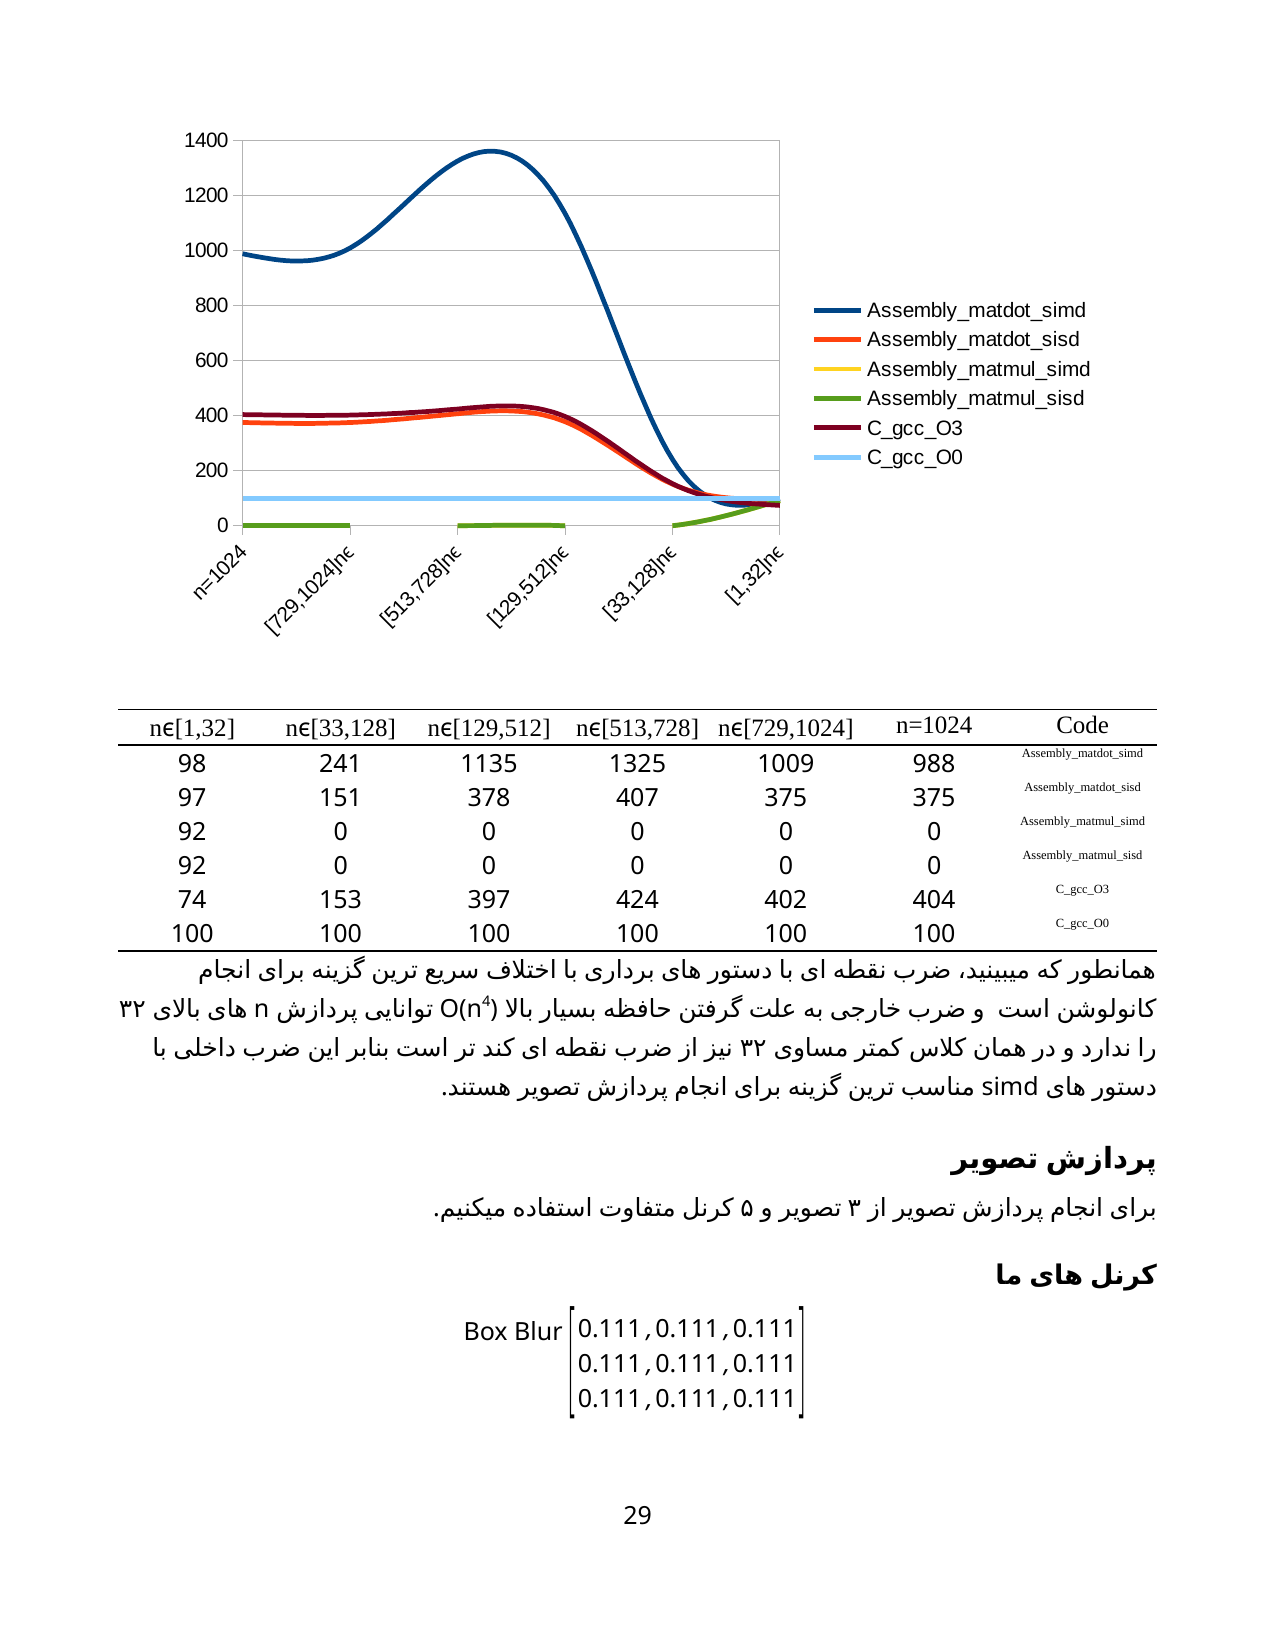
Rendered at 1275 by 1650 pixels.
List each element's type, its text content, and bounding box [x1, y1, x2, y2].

table_cell 241 [267, 746, 415, 780]
table_header n=1024 [860, 710, 1008, 744]
table_cell 375 [860, 780, 1008, 814]
table_header Code [1009, 710, 1157, 744]
subtitle کرنل های ما [118, 1256, 1157, 1293]
table_cell C_gcc_O0 [1009, 916, 1157, 950]
table_cell Assembly_matdot_simd [1009, 746, 1157, 780]
table_header [33,128]nϵ [267, 710, 415, 744]
table_cell 97 [118, 780, 267, 814]
table_cell 1009 [712, 746, 860, 780]
table_cell 100 [118, 916, 267, 950]
table_cell 151 [267, 780, 415, 814]
table_cell 0 [860, 814, 1008, 848]
table_cell 0 [415, 814, 563, 848]
table_cell 1325 [563, 746, 712, 780]
table_cell 98 [118, 746, 267, 780]
table_cell Assembly_matdot_sisd [1009, 780, 1157, 814]
table_cell 402 [712, 882, 860, 916]
text Box Blur [118, 1305, 1157, 1420]
table_cell 0 [860, 848, 1008, 882]
table_header [1,32]nϵ [118, 710, 267, 744]
table_cell 74 [118, 882, 267, 916]
table_header [129,512]nϵ [415, 710, 563, 744]
table_cell 0 [563, 814, 712, 848]
table_cell 153 [267, 882, 415, 916]
table_cell Assembly_matmul_simd [1009, 814, 1157, 848]
subtitle پردازش تصویر [118, 1137, 1157, 1177]
table_cell 0 [267, 848, 415, 882]
table_cell 397 [415, 882, 563, 916]
table_header [513,728]nϵ [563, 710, 712, 744]
table_cell 375 [712, 780, 860, 814]
table_cell 0 [415, 848, 563, 882]
table_cell 100 [267, 916, 415, 950]
table_cell 92 [118, 848, 267, 882]
table_cell 404 [860, 882, 1008, 916]
table_cell 0 [712, 848, 860, 882]
table_cell 0 [267, 814, 415, 848]
text برای انجام پردازش تصویر از ۳ تصویر و ۵ کرنل متفاوت استفاده میکنیم. [118, 1189, 1157, 1224]
table_cell 407 [563, 780, 712, 814]
table_cell 0 [712, 814, 860, 848]
table_cell Assembly_matmul_sisd [1009, 848, 1157, 882]
table_cell 100 [415, 916, 563, 950]
table_cell C_gcc_O3 [1009, 882, 1157, 916]
table_cell 92 [118, 814, 267, 848]
table_cell 988 [860, 746, 1008, 780]
table_cell 1135 [415, 746, 563, 780]
table_cell 100 [860, 916, 1008, 950]
table_cell 424 [563, 882, 712, 916]
text همانطور که میبینید، ضرب نقطه ای با دستور های برداری با اختلاف سریع ترین گزینه برای انجام کانولوشن است و ضرب خارجی به علت گرفتن حافظه بسیار بالا O(n4) توانایی پردازش n های بالای ۳۲ را ندارد و در همان کلاس کمتر مساوی ۳۲ نیز از ضرب نقطه ای کند تر است بنابر این ضرب داخلی با دستور های simd مناسب ترین گزینه برای انجام پردازش تصویر هستند. [118, 952, 1157, 1103]
table_header [729,1024]nϵ [712, 710, 860, 744]
table_cell 0 [563, 848, 712, 882]
table_cell 100 [712, 916, 860, 950]
table_cell 100 [563, 916, 712, 950]
table_cell 378 [415, 780, 563, 814]
